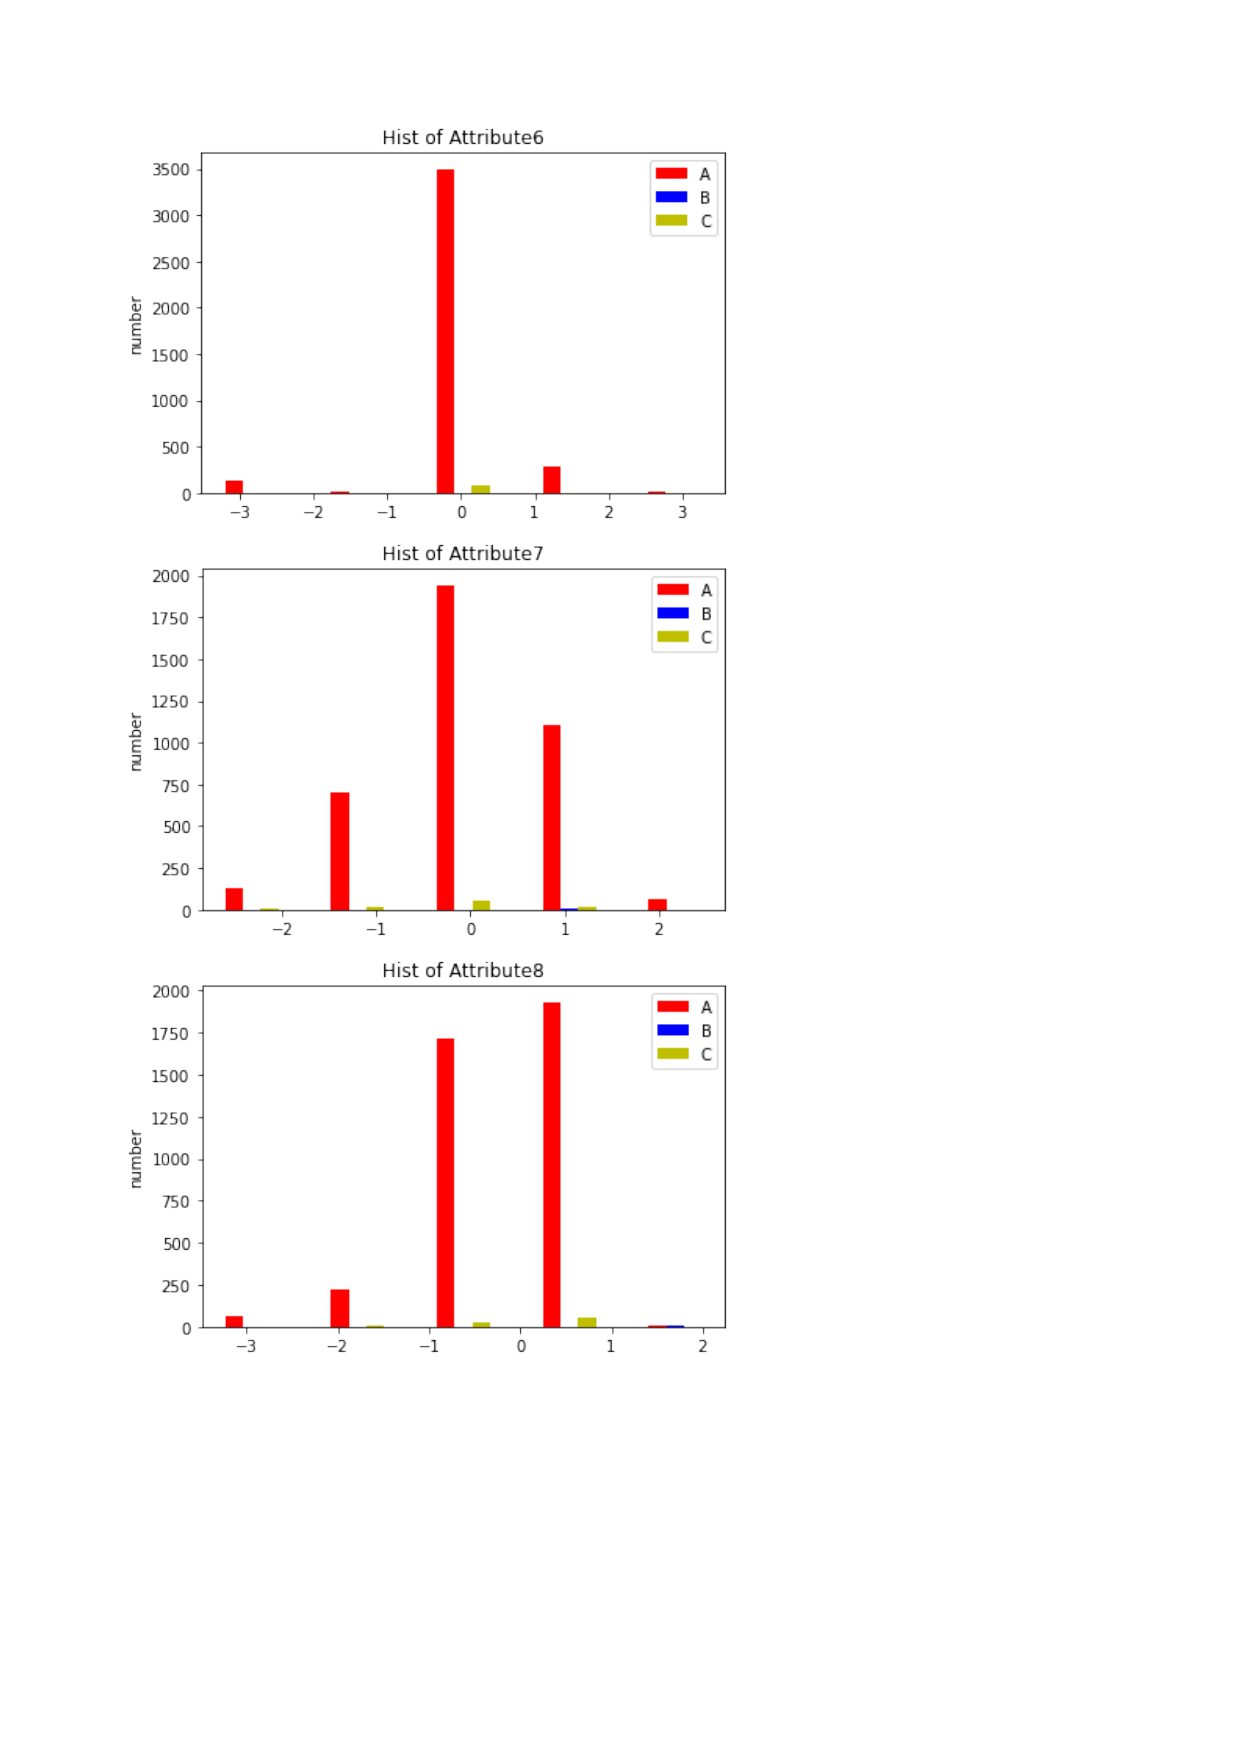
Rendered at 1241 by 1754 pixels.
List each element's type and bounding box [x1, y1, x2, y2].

picture [118, 118, 736, 531]
picture [118, 951, 736, 1365]
picture [118, 535, 736, 948]
